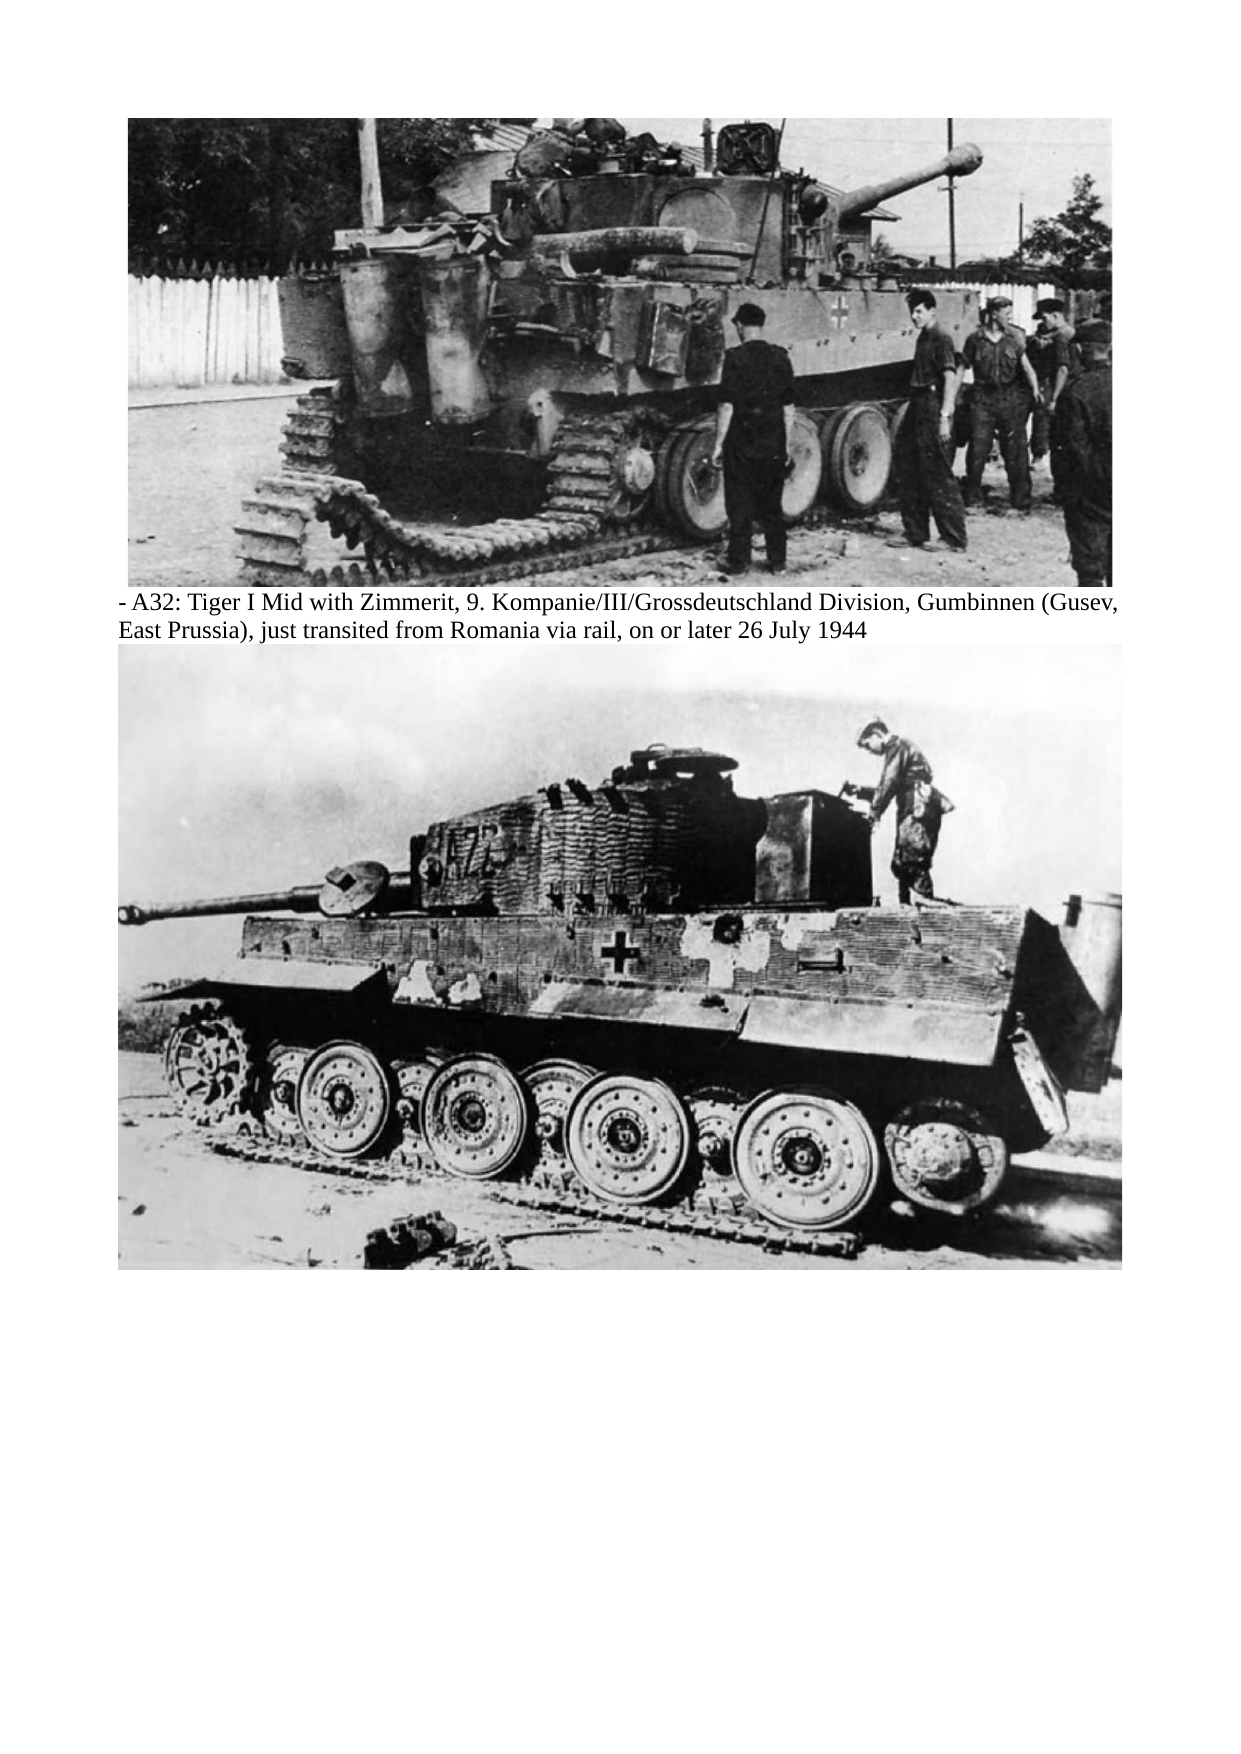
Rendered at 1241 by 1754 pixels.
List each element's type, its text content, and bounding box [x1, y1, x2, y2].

text - A32: Tiger I Mid with Zimmerit, 9. Kompanie/III/Grossdeutschland Division, Gumbinnen (Gusev, East Prussia), just transited from Romania via rail, on or later 26 July 1944 [118, 522, 1122, 644]
picture [127, 118, 1113, 587]
picture [118, 644, 1123, 1270]
